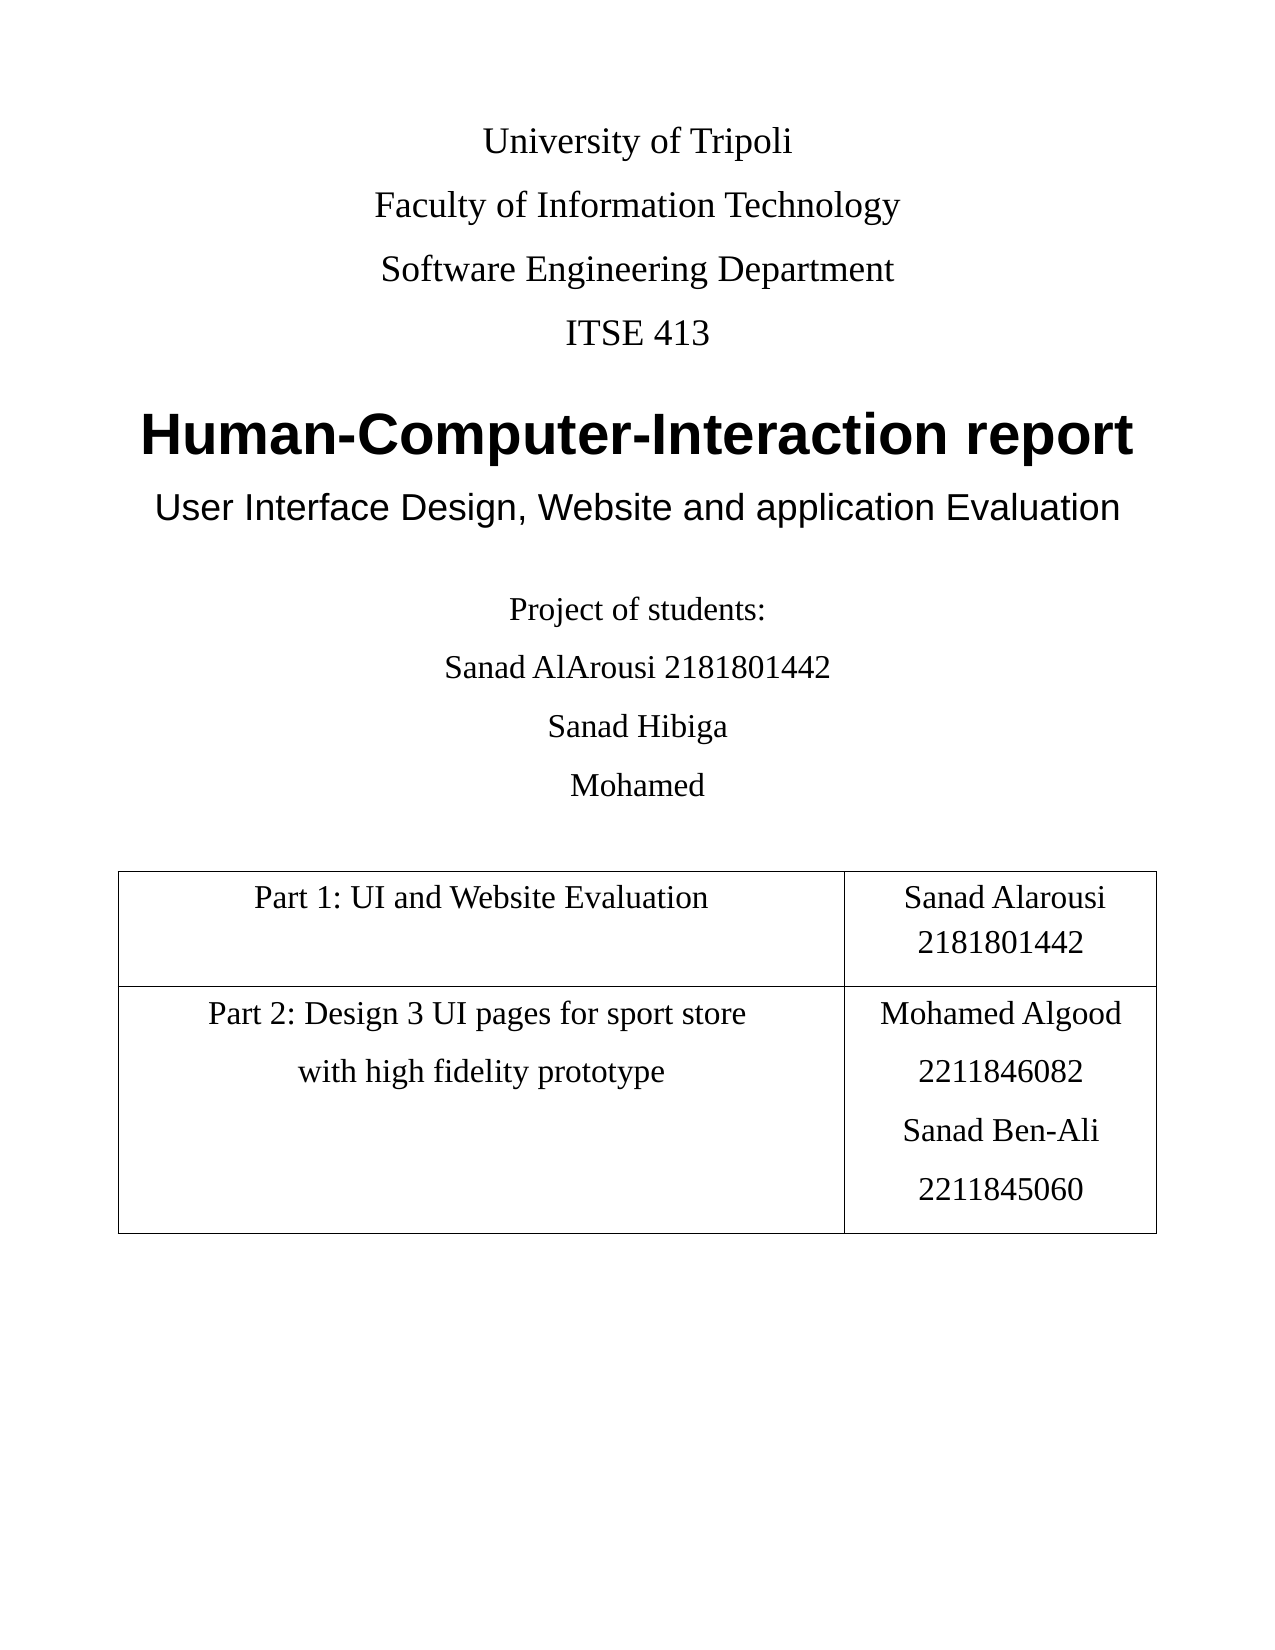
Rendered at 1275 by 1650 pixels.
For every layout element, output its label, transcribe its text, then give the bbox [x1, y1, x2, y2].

subtitle User Interface Design, Website and application Evaluation [118, 486, 1157, 529]
table_header Part 1: UI and Website Evaluation [119, 872, 844, 986]
text ITSE 413 [118, 311, 1157, 354]
text University of Tripoli [118, 118, 1157, 161]
table_cell Mohamed Algood 2211846082 Sanad Ben-Ali 2211845060 [845, 987, 1156, 1233]
text Sanad AlArousi 2181801442 [118, 647, 1157, 686]
text Sanad Hibiga [118, 706, 1157, 744]
text Mohamed [118, 765, 1157, 803]
title Human-Computer-Interaction report [118, 400, 1157, 467]
table_header Sanad Alarousi 2181801442 [845, 872, 1156, 986]
text Faculty of Information Technology [118, 182, 1157, 225]
table_cell Part 2: Design 3 UI pages for sport store with high fidelity prototype [119, 987, 844, 1233]
text Project of students: [118, 589, 1157, 627]
text Software Engineering Department [118, 246, 1157, 289]
